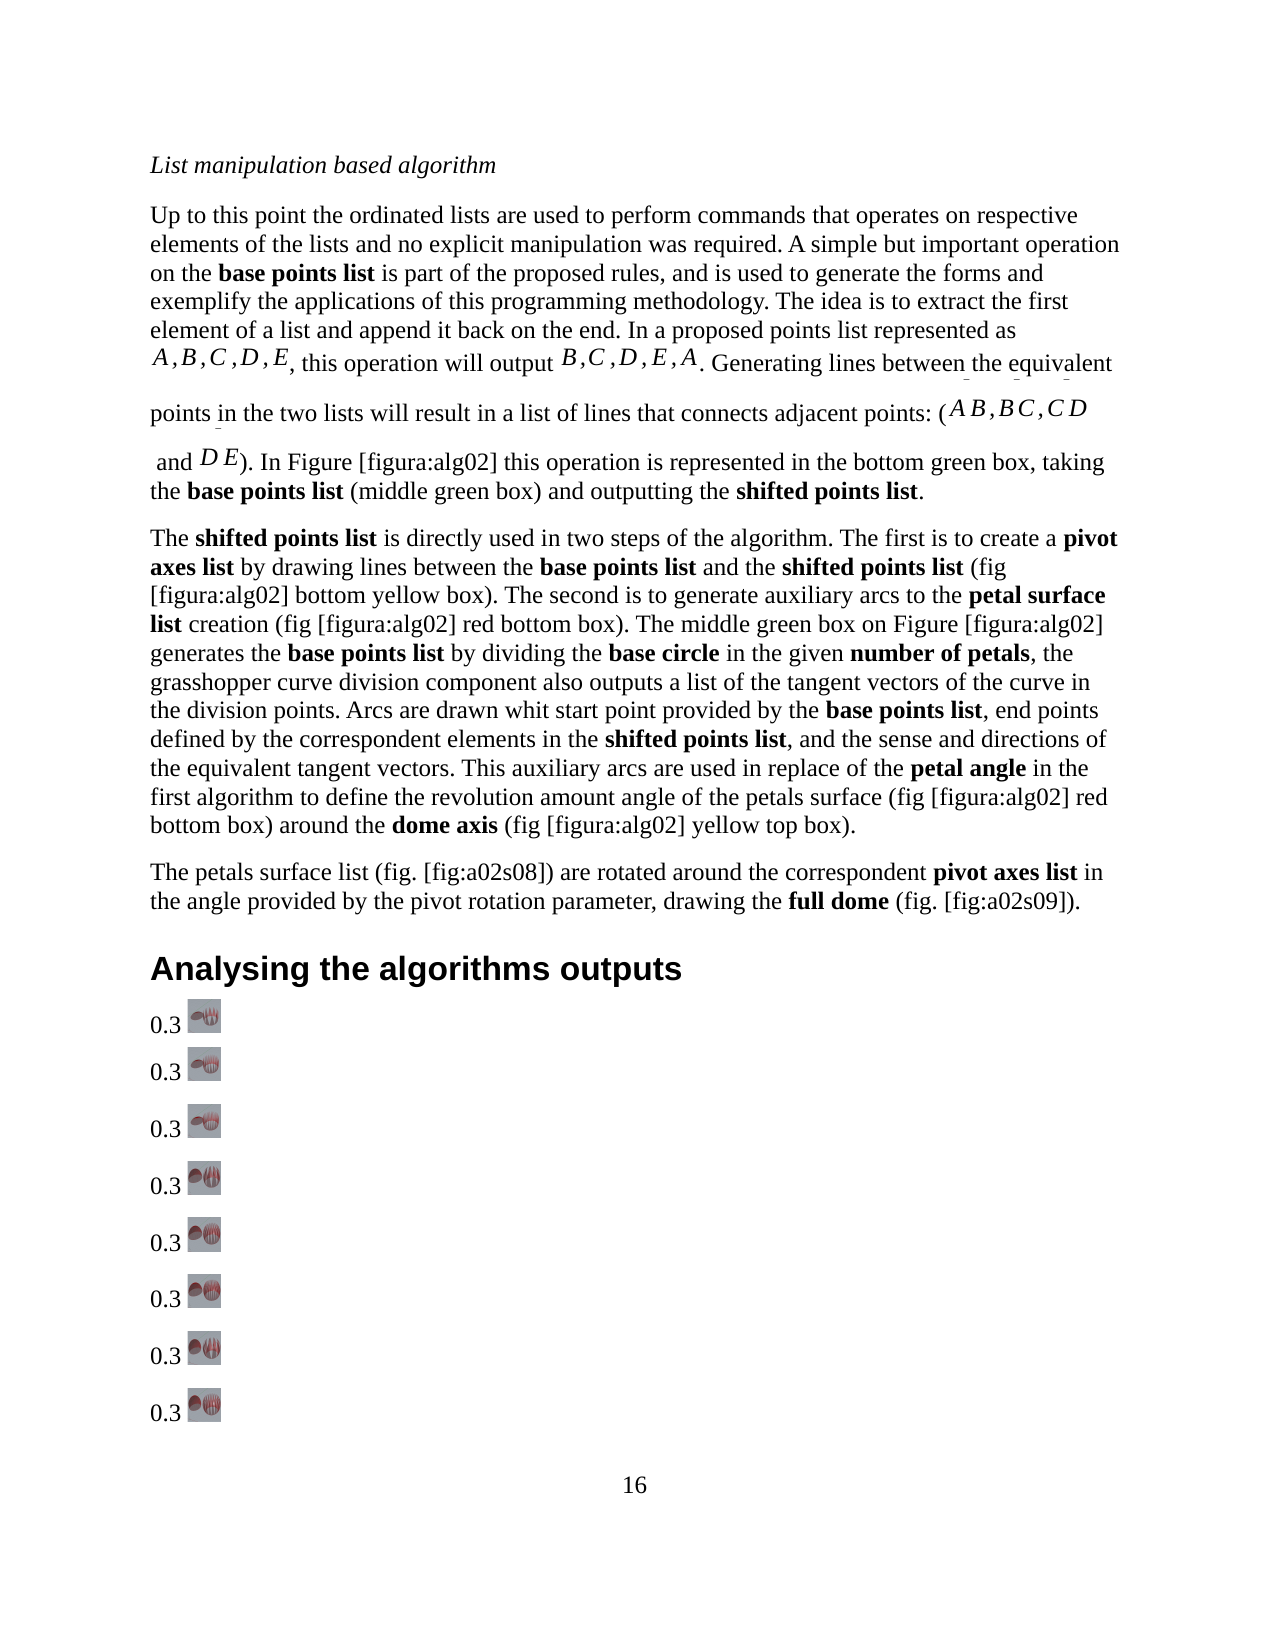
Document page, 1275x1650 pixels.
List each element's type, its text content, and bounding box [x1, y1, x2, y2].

text 0.3 [150, 1274, 1125, 1313]
picture [187, 1388, 221, 1422]
text List manipulation based algorithm [150, 150, 1125, 179]
text 0.3 [150, 1331, 1125, 1370]
text The shifted points list is directly used in two steps of the algorithm. The first is to create a pivot axes list by drawing lines between the base points list and the shifted points list (fig [figura:alg02] bottom yellow box). The second is to generate auxiliary arcs to the petal surface list creation (fig [figura:alg02] red bottom box). The middle green box on Figure [figura:alg02] generates the base points list by dividing the base circle in the given number of petals, the grasshopper curve division component also outputs a list of the tangent vectors of the curve in the division points. Arcs are drawn whit start point provided by the base points list, end points defined by the correspondent elements in the shifted points list, and the sense and directions of the equivalent tangent vectors. This auxiliary arcs are used in replace of the petal angle in the first algorithm to define the revolution amount angle of the petals surface (fig [figura:alg02] red bottom box) around the dome axis (fig [figura:alg02] yellow top box). [150, 523, 1125, 839]
picture [187, 1331, 221, 1365]
picture [187, 1274, 221, 1308]
text 0.3 [150, 1047, 1125, 1086]
text The petals surface list (fig. [fig:a02s08]) are rotated around the correspondent pivot axes list in the angle provided by the pivot rotation parameter, drawing the full dome (fig. [fig:a02s09]). [150, 857, 1125, 914]
subtitle Analysing the algorithms outputs [150, 948, 1125, 987]
text 0.3 [150, 1388, 1125, 1427]
picture [187, 999, 221, 1033]
picture [187, 1161, 221, 1195]
text 0.3 [150, 1161, 1125, 1200]
text Up to this point the ordinated lists are used to perform commands that operates on respective elements of the lists and no explicit manipulation was required. A simple but important operation on the base points list is part of the proposed rules, and is used to generate the forms and exemplify the applications of this programming methodology. The idea is to extract the first element of a list and append it back on the end. In a proposed points list represented as , this operation will output . Generating lines between the equivalent points in the two lists will result in a list of lines that connects adjacent points: ( and ). In Figure [figura:alg02] this operation is represented in the bottom green box, taking the base points list (middle green box) and outputting the shifted points list. [150, 200, 1125, 505]
text 0.3 [150, 999, 1125, 1038]
picture [187, 1217, 221, 1252]
text 0.3 [150, 1104, 1125, 1143]
picture [187, 1047, 221, 1081]
picture [187, 1104, 221, 1138]
text 0.3 [150, 1218, 1125, 1257]
